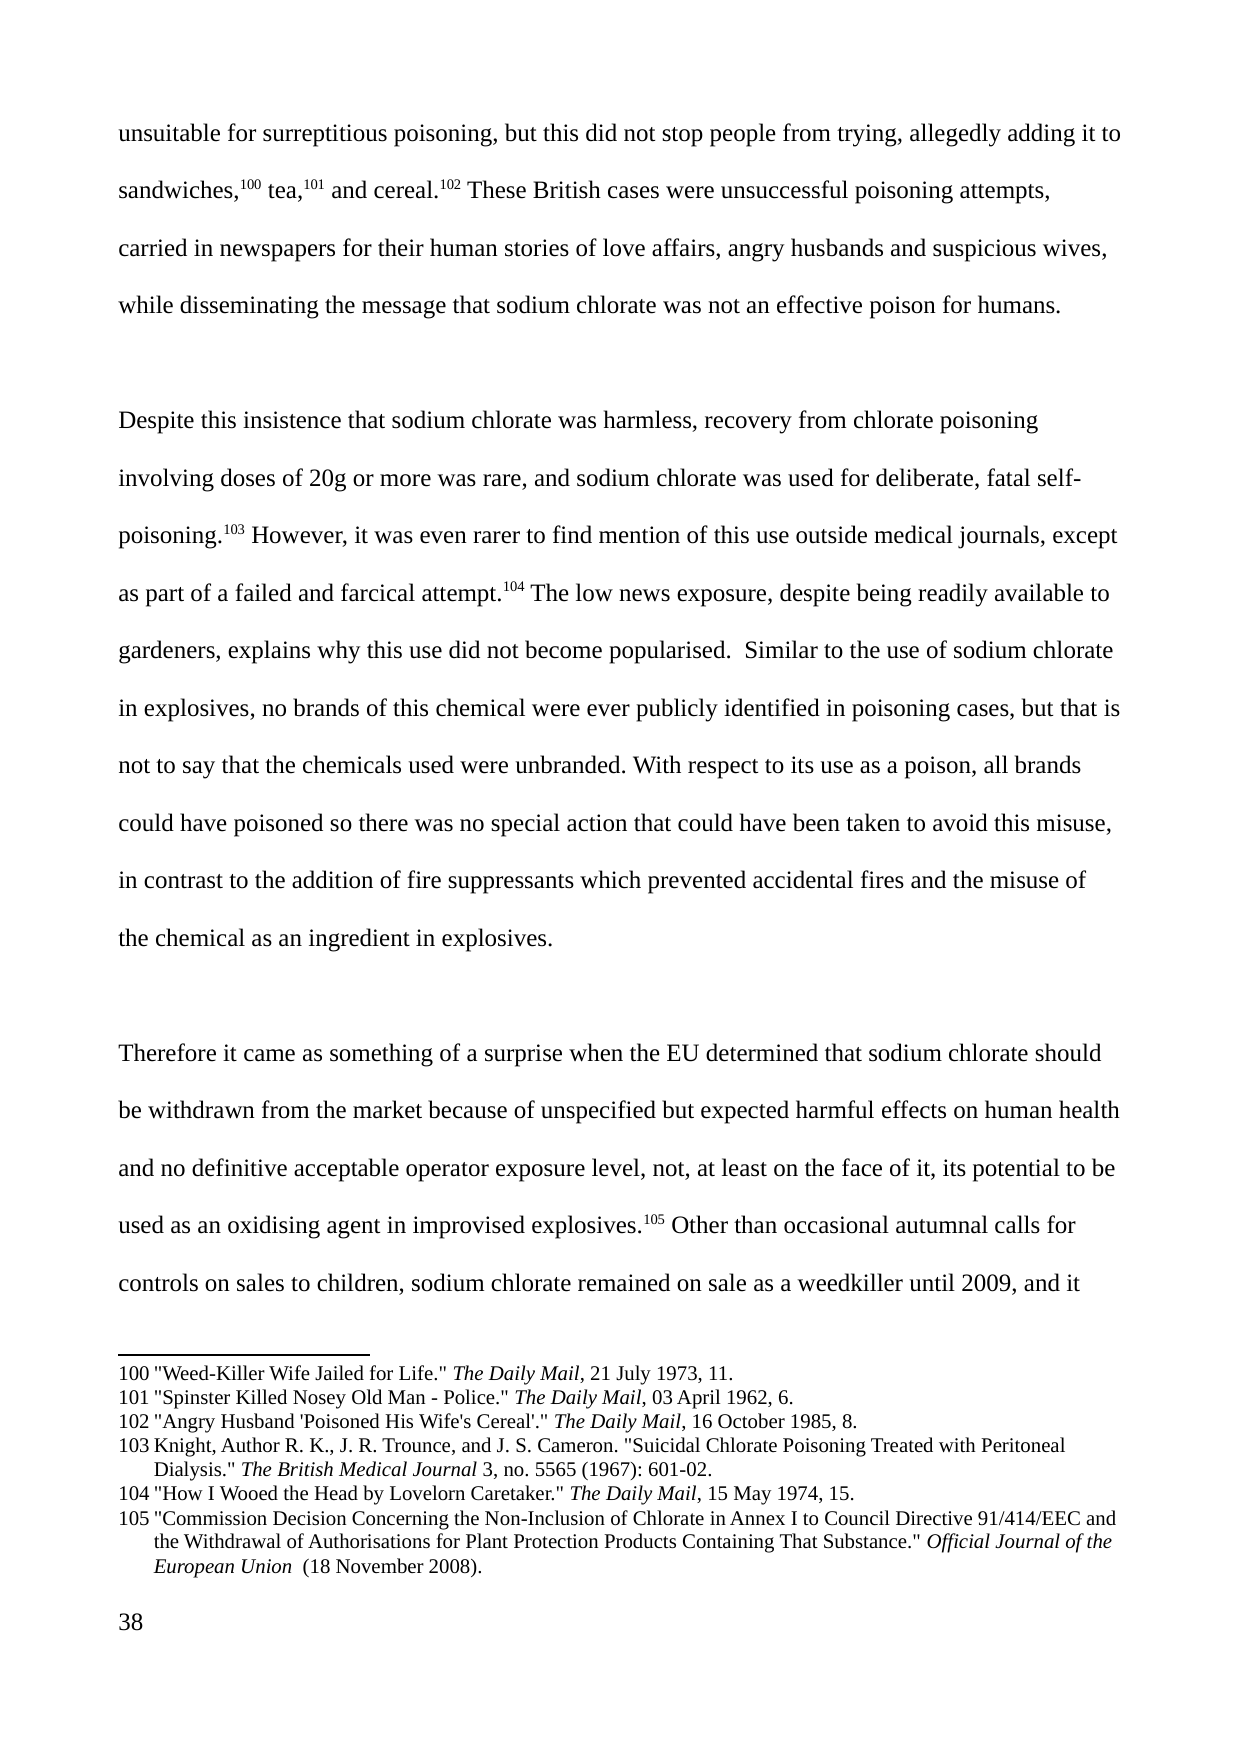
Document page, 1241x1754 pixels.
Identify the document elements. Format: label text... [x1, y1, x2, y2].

text "Angry Husband 'Poisoned His Wife's Cereal'." The Daily Mail, 16 October 1985, 8. [118, 1409, 1122, 1433]
text unsuitable for surreptitious poisoning, but this did not stop people from trying, allegedly adding it to sandwiches, tea, and cereal. These British cases were unsuccessful poisoning attempts, carried in newspapers for their human stories of love affairs, angry husbands and suspicious wives, while disseminating the message that sodium chlorate was not an effective poison for humans. [118, 118, 1122, 319]
text Knight, Author R. K., J. R. Trounce, and J. S. Cameron. "Suicidal Chlorate Poisoning Treated with Peritoneal Dialysis." The British Medical Journal 3, no. 5565 (1967): 601-02. [118, 1433, 1122, 1481]
text "How I Wooed the Head by Lovelorn Caretaker." The Daily Mail, 15 May 1974, 15. [118, 1481, 1122, 1505]
text Therefore it came as something of a surprise when the EU determined that sodium chlorate should be withdrawn from the market because of unspecified but expected harmful effects on human health and no definitive acceptable operator exposure level, not, at least on the face of it, its potential to be used as an oxidising agent in improvised explosives. Other than occasional autumnal calls for controls on sales to children, sodium chlorate remained on sale as a weedkiller until 2009, and it [118, 1038, 1122, 1297]
text "Weed-Killer Wife Jailed for Life." The Daily Mail, 21 July 1973, 11. [118, 1361, 1122, 1385]
text Despite this insistence that sodium chlorate was harmless, recovery from chlorate poisoning involving doses of 20g or more was rare, and sodium chlorate was used for deliberate, fatal self-poisoning. However, it was even rarer to find mention of this use outside medical journals, except as part of a failed and farcical attempt. The low news exposure, despite being readily available to gardeners, explains why this use did not become popularised. Similar to the use of sodium chlorate in explosives, no brands of this chemical were ever publicly identified in poisoning cases, but that is not to say that the chemicals used were unbranded. With respect to its use as a poison, all brands could have poisoned so there was no special action that could have been taken to avoid this misuse, in contrast to the addition of fire suppressants which prevented accidental fires and the misuse of the chemical as an ingredient in explosives. [118, 406, 1122, 952]
text "Spinster Killed Nosey Old Man - Police." The Daily Mail, 03 April 1962, 6. [118, 1385, 1122, 1409]
text "Commission Decision Concerning the Non-Inclusion of Chlorate in Annex I to Council Directive 91/414/EEC and the Withdrawal of Authorisations for Plant Protection Products Containing That Substance." Official Journal of the European Union (18 November 2008). [118, 1505, 1122, 1578]
